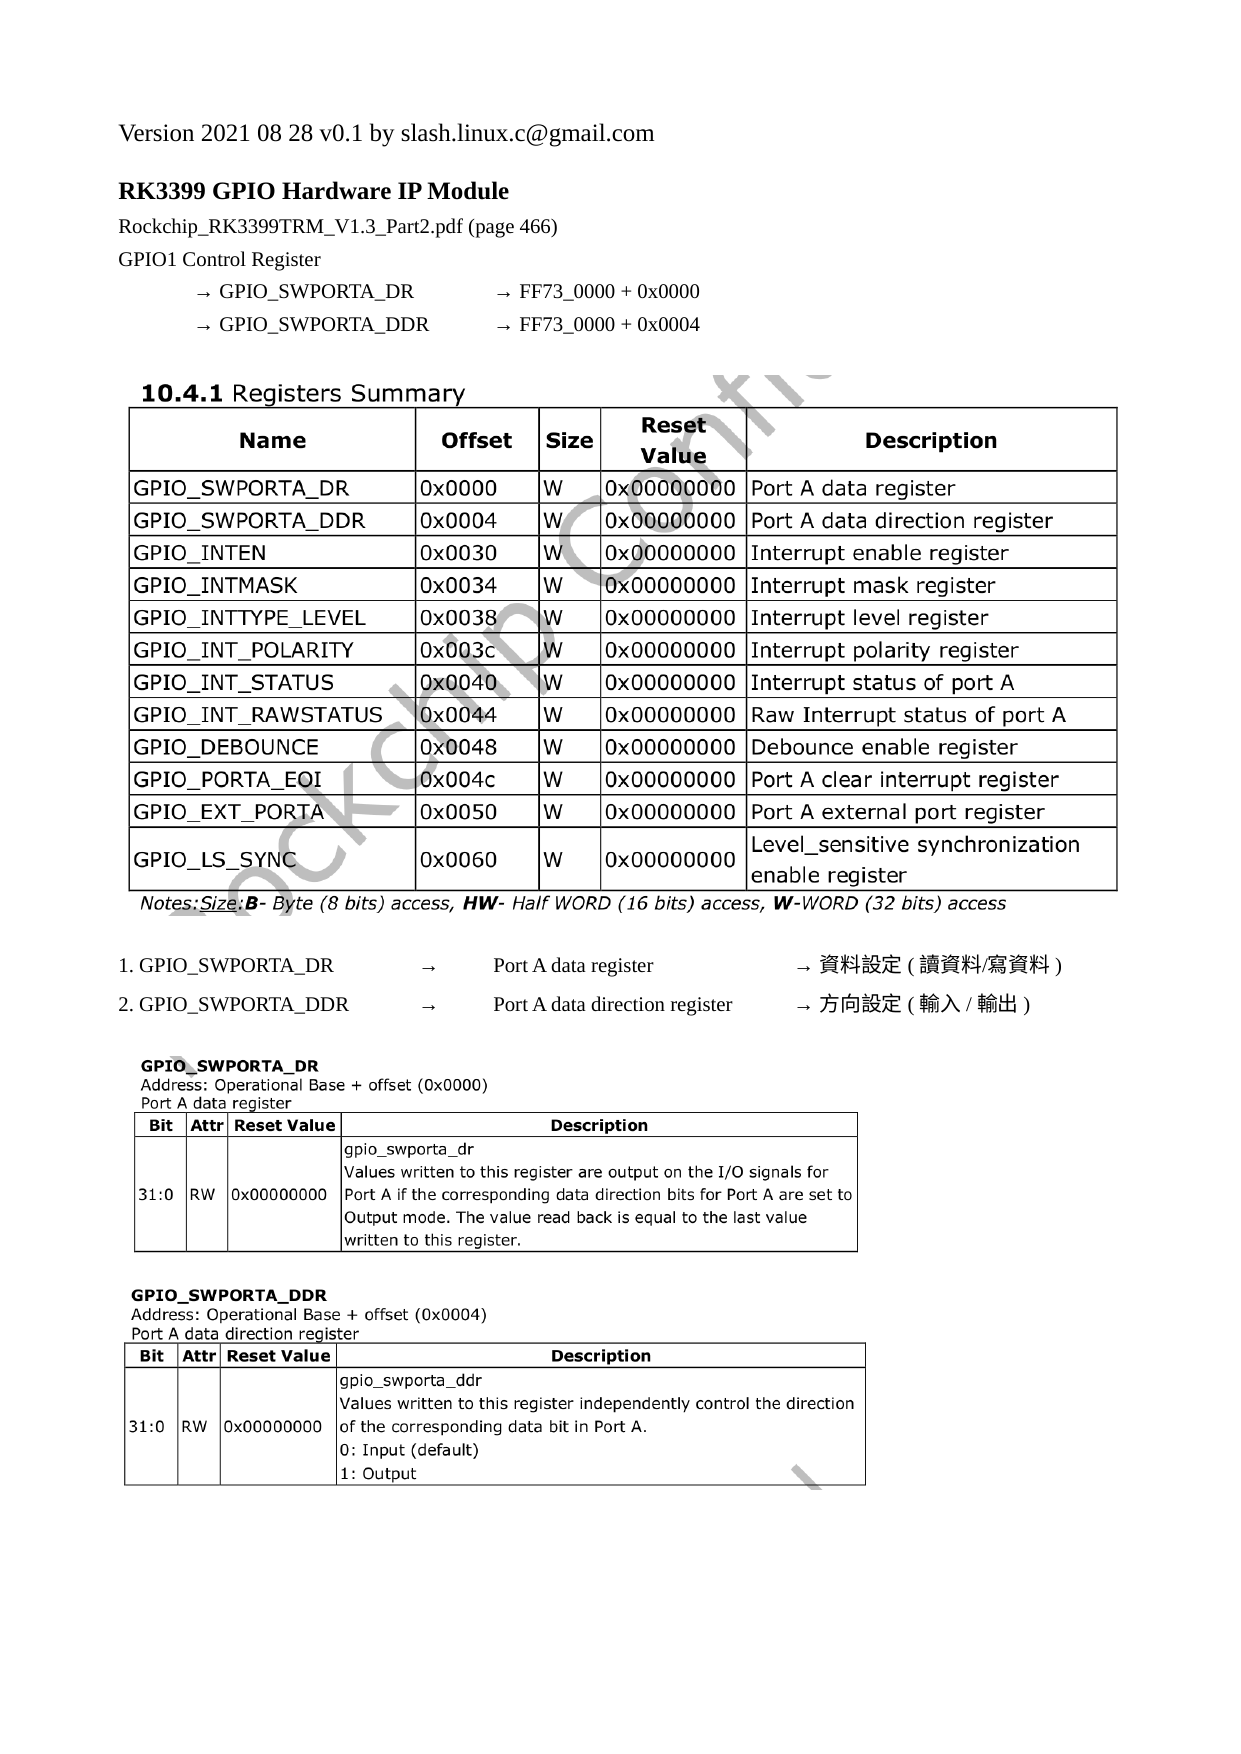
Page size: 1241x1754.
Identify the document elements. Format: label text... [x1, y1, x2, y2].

text 2. GPIO_SWPORTA_DDR → Port A data direction register → 方向設定 ( 輸入 / 輸出 ) [118, 987, 1122, 1017]
text → GPIO_SWPORTA_DR → FF73_0000 + 0x0000 [118, 279, 1122, 303]
picture [120, 1056, 865, 1260]
text GPIO1 Control Register [118, 246, 1122, 271]
text → GPIO_SWPORTA_DDR → FF73_0000 + 0x0004 [118, 312, 1122, 336]
picture [118, 375, 1123, 916]
picture [111, 1285, 870, 1490]
text 1. GPIO_SWPORTA_DR → Port A data register → 資料設定 ( 讀資料/寫資料 ) [118, 948, 1122, 978]
text RK3399 GPIO Hardware IP Module [118, 176, 1122, 205]
text Rockchip_RK3399TRM_V1.3_Part2.pdf (page 466) [118, 214, 1122, 238]
